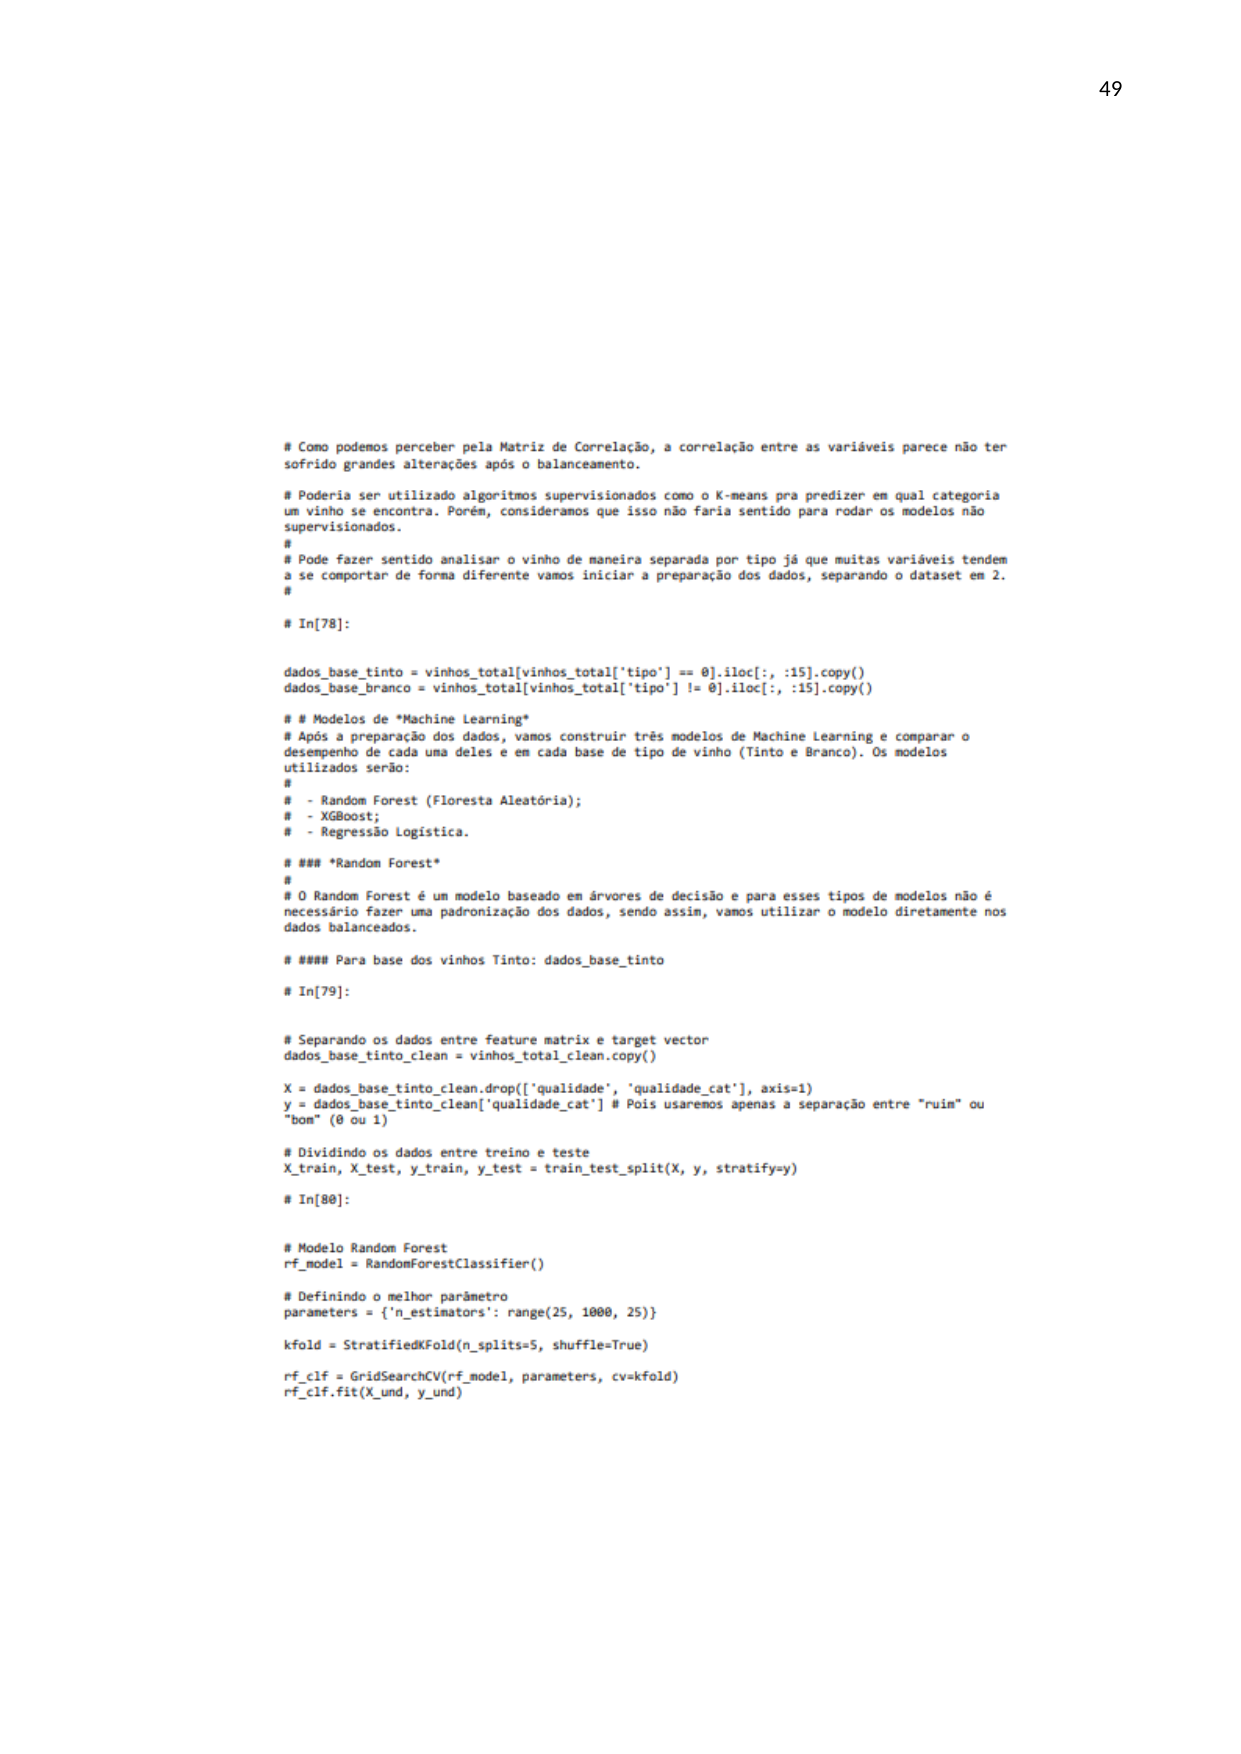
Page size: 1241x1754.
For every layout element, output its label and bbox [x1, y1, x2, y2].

picture [229, 392, 1070, 1456]
